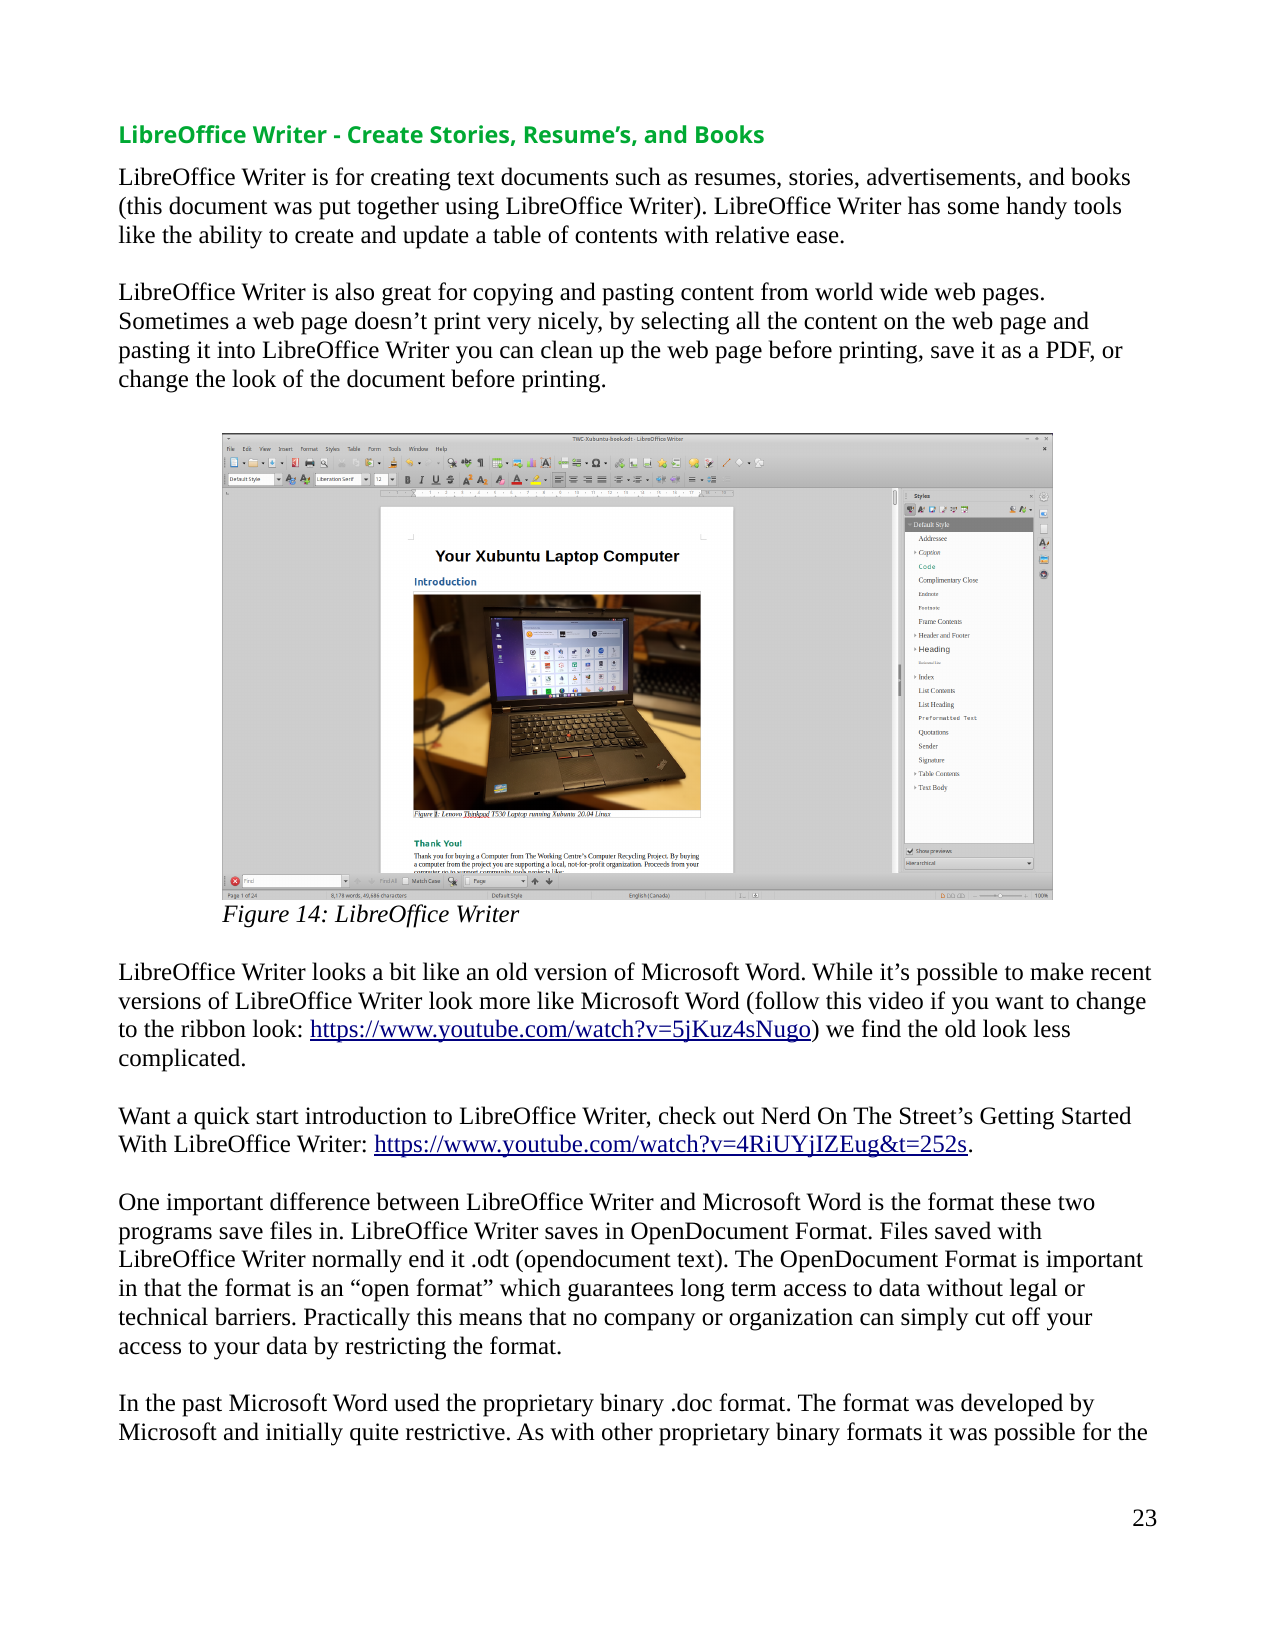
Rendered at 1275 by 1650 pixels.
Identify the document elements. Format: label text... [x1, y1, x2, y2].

text Want a quick start introduction to LibreOffice Writer, check out Nerd On The Street’s Getting Started With LibreOffice Writer: https://www.youtube.com/watch?v=4RiUYjIZEug&t=252s. [118, 1101, 1157, 1158]
text In the past Microsoft Word used the proprietary binary .doc format. The format was developed by Microsoft and initially quite restrictive. As with other proprietary binary formats it was possible for the [118, 1388, 1157, 1446]
text One important difference between LibreOffice Writer and Microsoft Word is the format these two programs save files in. LibreOffice Writer saves in OpenDocument Format. Files saved with LibreOffice Writer normally end it .odt (opendocument text). The OpenDocument Format is important in that the format is an “open format” which guarantees long term access to data without legal or technical barriers. Practically this means that no company or organization can simply cut off your access to your data by restricting the format. [118, 1187, 1157, 1359]
text LibreOffice Writer is also great for copying and pasting content from world wide web pages. Sometimes a web page doesn’t print very nicely, by selecting all the content on the web page and pasting it into LibreOffice Writer you can clean up the web page before printing, save it as a PDF, or change the look of the document before printing. [118, 277, 1157, 392]
picture [222, 433, 1053, 900]
text LibreOffice Writer is for creating text documents such as resumes, stories, advertisements, and books (this document was put together using LibreOffice Writer). LibreOffice Writer has some handy tools like the ability to create and update a table of contents with relative ease. [118, 162, 1157, 249]
subtitle LibreOffice Writer - Create Stories, Resume’s, and Books [118, 118, 1157, 150]
text LibreOffice Writer looks a bit like an old version of Microsoft Word. While it’s possible to make recent versions of LibreOffice Writer look more like Microsoft Word (follow this video if you want to change to the ribbon look: https://www.youtube.com/watch?v=5jKuz4sNugo) we find the old look less complicated. [118, 957, 1157, 1072]
text Figure 14: LibreOffice Writer [222, 900, 1053, 928]
